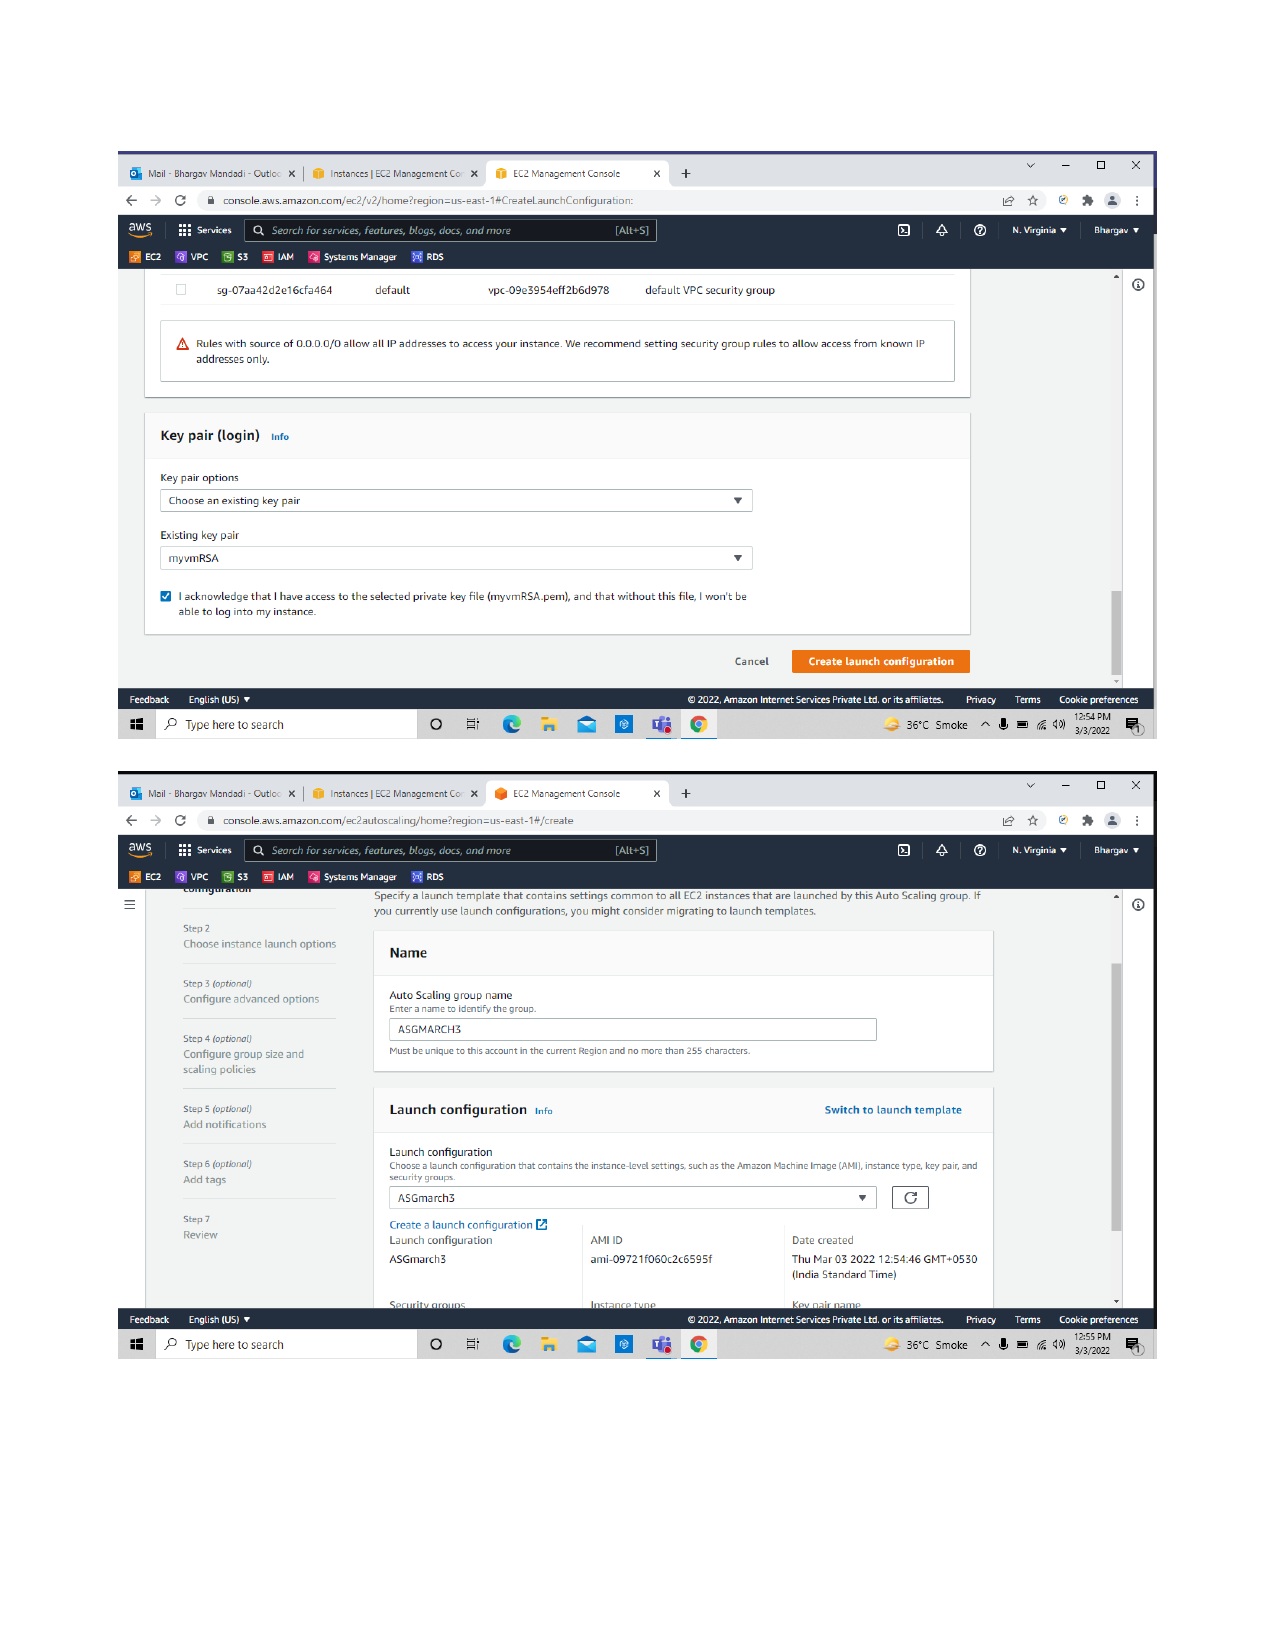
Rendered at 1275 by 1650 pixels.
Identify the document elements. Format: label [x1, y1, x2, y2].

picture [118, 771, 1157, 1359]
picture [118, 151, 1157, 739]
